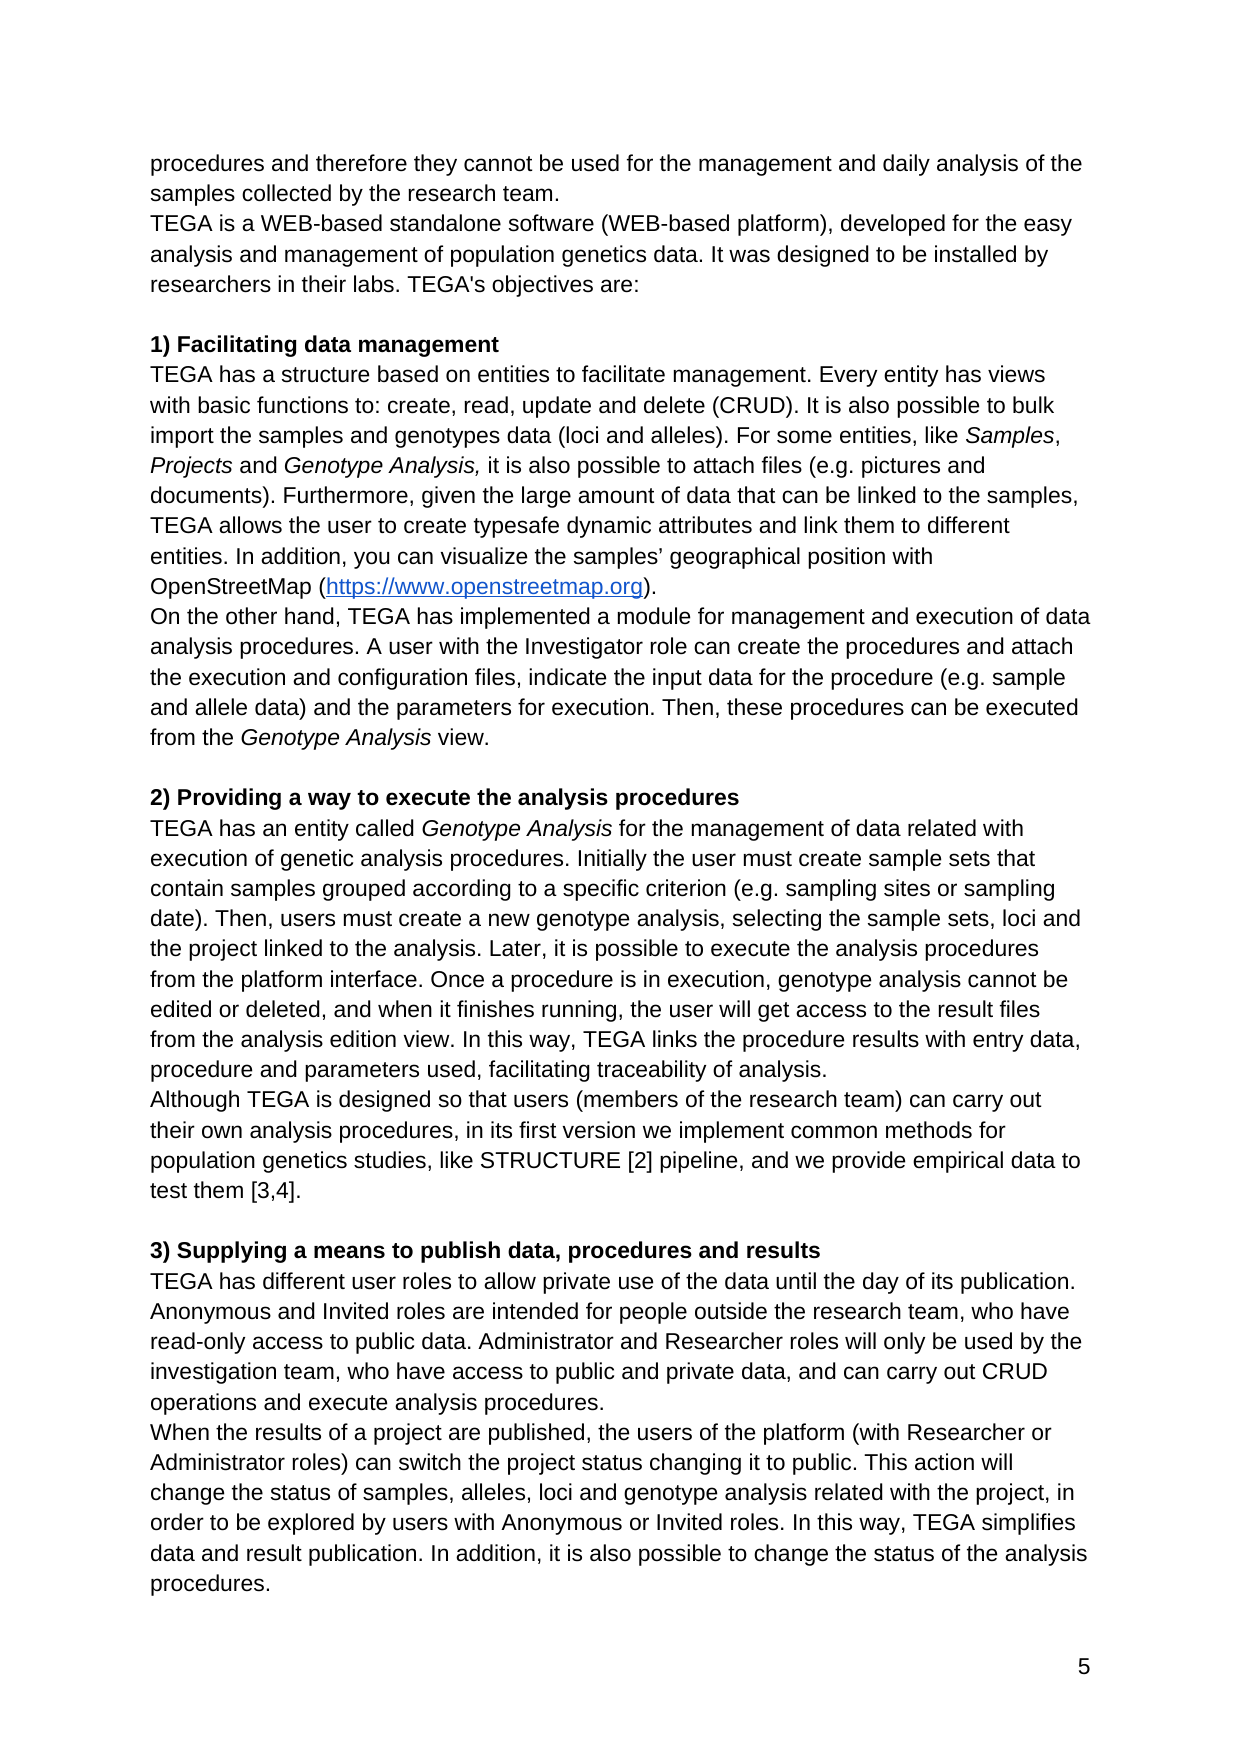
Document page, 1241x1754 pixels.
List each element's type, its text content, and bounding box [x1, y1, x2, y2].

text 1) Facilitating data management [150, 331, 1090, 358]
text TEGA has an entity called Genotype Analysis for the management of data related with execution of genetic analysis procedures. Initially the user must create sample sets that contain samples grouped according to a specific criterion (e.g. sampling sites or sampling date). Then, users must create a new genotype analysis, selecting the sample sets, loci and the project linked to the analysis. Later, it is possible to execute the analysis procedures from the platform interface. Once a procedure is in execution, genotype analysis cannot be edited or deleted, and when it finishes running, the user will get access to the result files from the analysis edition view. In this way, TEGA links the procedure results with entry data, procedure and parameters used, facilitating traceability of analysis. [150, 814, 1090, 1083]
text On the other hand, TEGA has implemented a module for management and execution of data analysis procedures. A user with the Investigator role can create the procedures and attach the execution and configuration files, indicate the input data for the procedure (e.g. sample and allele data) and the parameters for execution. Then, these procedures can be executed from the Genotype Analysis view. [150, 603, 1090, 750]
text When the results of a project are published, the users of the platform (with Researcher or Administrator roles) can switch the project status changing it to public. This action will change the status of samples, alleles, loci and genotype analysis related with the project, in order to be explored by users with Anonymous or Invited roles. In this way, TEGA simplifies data and result publication. In addition, it is also possible to change the status of the analysis procedures. [150, 1419, 1090, 1596]
text TEGA has different user roles to allow private use of the data until the day of its publication. Anonymous and Invited roles are intended for people outside the research team, who have read-only access to public data. Administrator and Researcher roles will only be used by the investigation team, who have access to public and private data, and can carry out CRUD operations and execute analysis procedures. [150, 1268, 1090, 1415]
text TEGA is a WEB-based standalone software (WEB-based platform), developed for the easy analysis and management of population genetics data. It was designed to be installed by researchers in their labs. TEGA's objectives are: [150, 210, 1090, 297]
text Although TEGA is designed so that users (members of the research team) can carry out their own analysis procedures, in its first version we implement common methods for population genetics studies, like STRUCTURE [2] pipeline, and we provide empirical data to test them [3,4]. [150, 1086, 1090, 1203]
text TEGA has a structure based on entities to facilitate management. Every entity has views with basic functions to: create, read, update and delete (CRUD). It is also possible to bulk import the samples and genotypes data (loci and alleles). For some entities, like Samples, Projects and Genotype Analysis, it is also possible to attach files (e.g. pictures and documents). Furthermore, given the large amount of data that can be linked to the samples, TEGA allows the user to create typesafe dynamic attributes and link them to different entities. In addition, you can visualize the samples’ geographical position with OpenStreetMap (https://www.openstreetmap.org). [150, 361, 1090, 599]
text procedures and therefore they cannot be used for the management and daily analysis of the samples collected by the research team. [150, 150, 1090, 207]
text 3) Supplying a means to publish data, procedures and results [150, 1237, 1090, 1264]
text 2) Providing a way to execute the analysis procedures [150, 784, 1090, 811]
